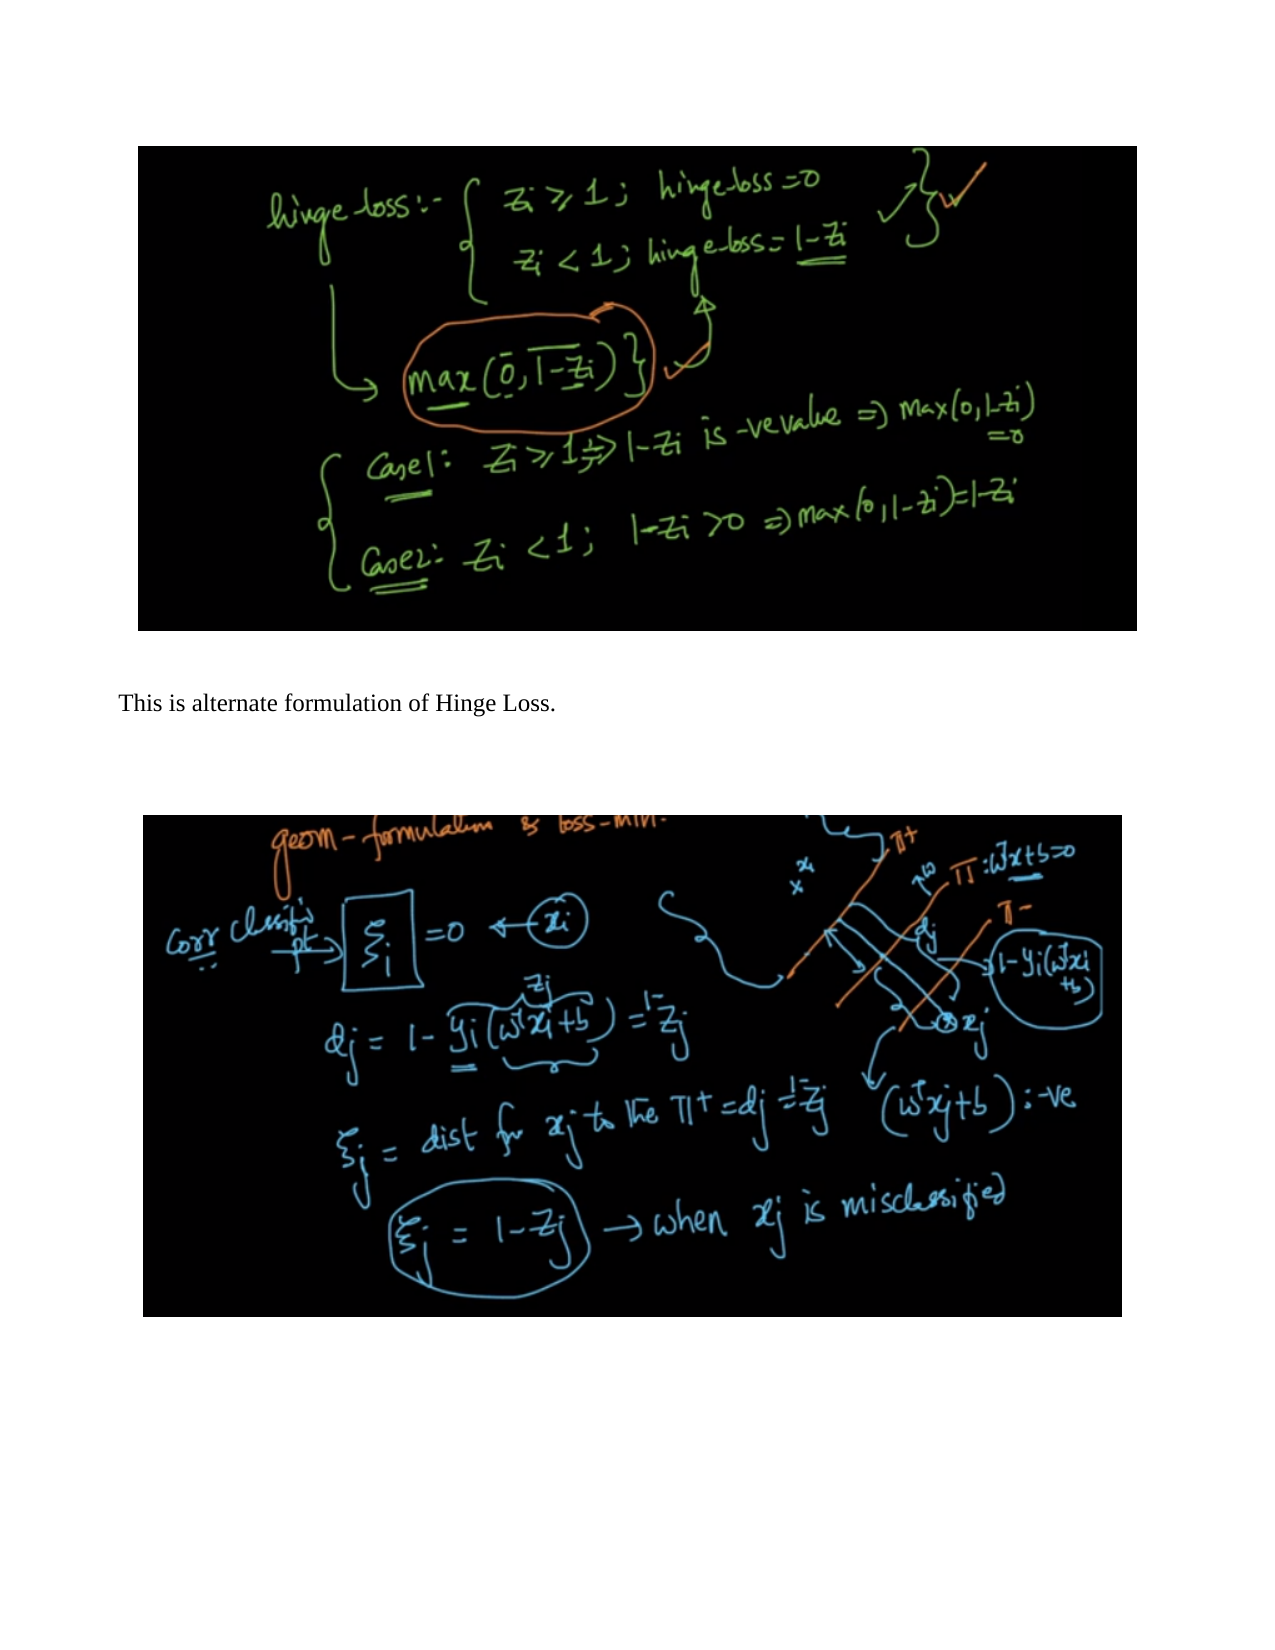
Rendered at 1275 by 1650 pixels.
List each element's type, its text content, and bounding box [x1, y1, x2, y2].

picture [138, 146, 1137, 631]
text This is alternate formulation of Hinge Loss. [118, 688, 1157, 717]
picture [143, 815, 1122, 1317]
